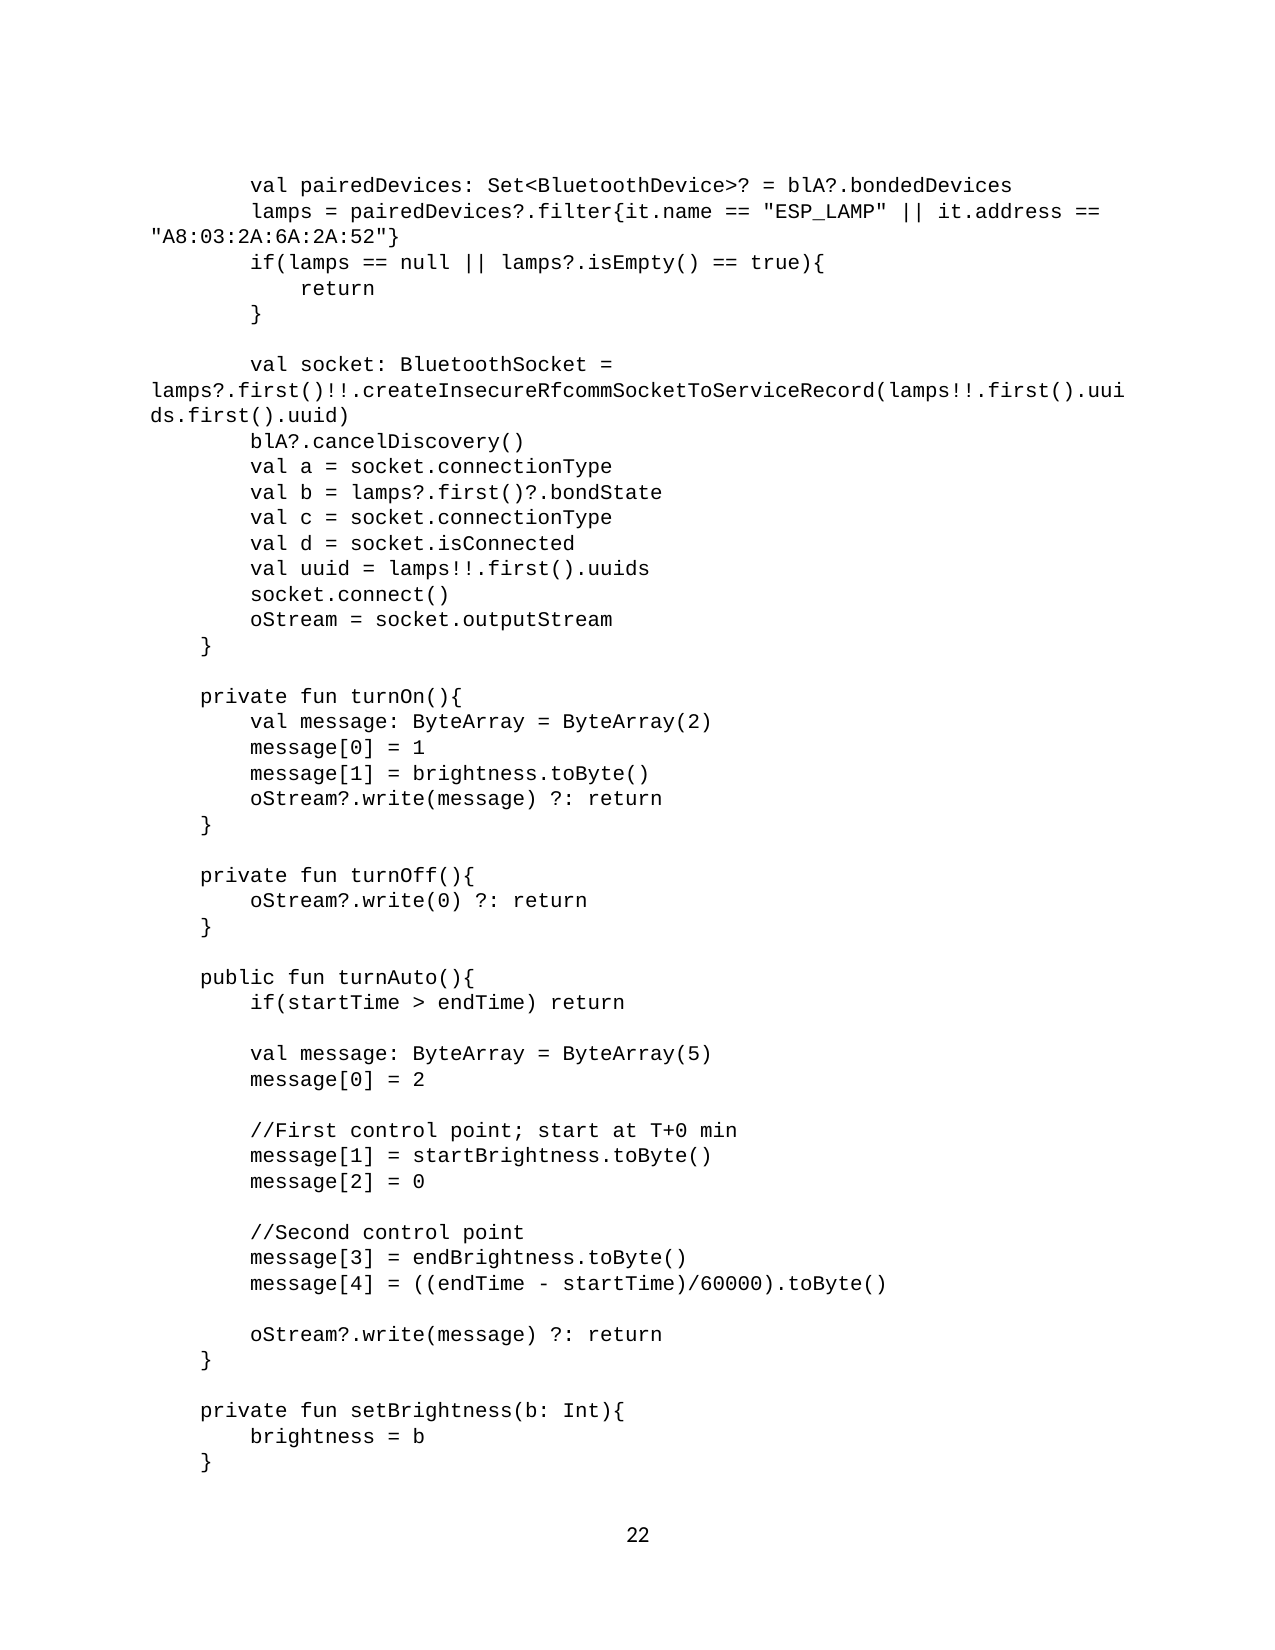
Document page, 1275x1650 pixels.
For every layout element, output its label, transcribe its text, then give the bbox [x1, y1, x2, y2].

text } [150, 1452, 1125, 1475]
text oStream?.write(message) ?: return [150, 788, 1125, 812]
text private fun turnOn(){ [150, 686, 1125, 709]
text oStream?.write(0) ?: return [150, 890, 1125, 914]
text val b = lamps?.first()?.bondState [150, 482, 1125, 505]
text socket.connect() [150, 584, 1125, 607]
text //Second control point [150, 1222, 1125, 1246]
text val c = socket.connectionType [150, 507, 1125, 531]
text val a = socket.connectionType [150, 456, 1125, 480]
text } [150, 635, 1125, 658]
text message[0] = 1 [150, 737, 1125, 761]
text brightness = b [150, 1426, 1125, 1450]
text blA?.cancelDiscovery() [150, 431, 1125, 454]
text val message: ByteArray = ByteArray(2) [150, 711, 1125, 735]
text message[0] = 2 [150, 1069, 1125, 1092]
text } [150, 916, 1125, 939]
text private fun setBrightness(b: Int){ [150, 1401, 1125, 1424]
text if(startTime > endTime) return [150, 992, 1125, 1016]
text val message: ByteArray = ByteArray(5) [150, 1043, 1125, 1067]
text //First control point; start at T+0 min [150, 1120, 1125, 1143]
text if(lamps == null || lamps?.isEmpty() == true){ [150, 252, 1125, 276]
text message[2] = 0 [150, 1171, 1125, 1194]
text } [150, 1349, 1125, 1373]
text val pairedDevices: Set<BluetoothDevice>? = blA?.bondedDevices [150, 176, 1125, 199]
text oStream = socket.outputStream [150, 609, 1125, 633]
text message[3] = endBrightness.toByte() [150, 1247, 1125, 1271]
text public fun turnAuto(){ [150, 967, 1125, 990]
text val uuid = lamps!!.first().uuids [150, 558, 1125, 582]
text lamps = pairedDevices?.filter{it.name == "ESP_LAMP" || it.address == "A8:03:2A:6A:2A:52"} [150, 201, 1125, 250]
text } [150, 303, 1125, 327]
text oStream?.write(message) ?: return [150, 1324, 1125, 1348]
text message[4] = ((endTime - startTime)/60000).toByte() [150, 1273, 1125, 1297]
text return [150, 278, 1125, 301]
text val d = socket.isConnected [150, 533, 1125, 556]
text message[1] = startBrightness.toByte() [150, 1145, 1125, 1169]
text private fun turnOff(){ [150, 864, 1125, 888]
text val socket: BluetoothSocket = lamps?.first()!!.createInsecureRfcommSocketToServiceRecord(lamps!!.first().uuids.first().uuid) [150, 354, 1125, 429]
text message[1] = brightness.toByte() [150, 762, 1125, 786]
text } [150, 813, 1125, 837]
